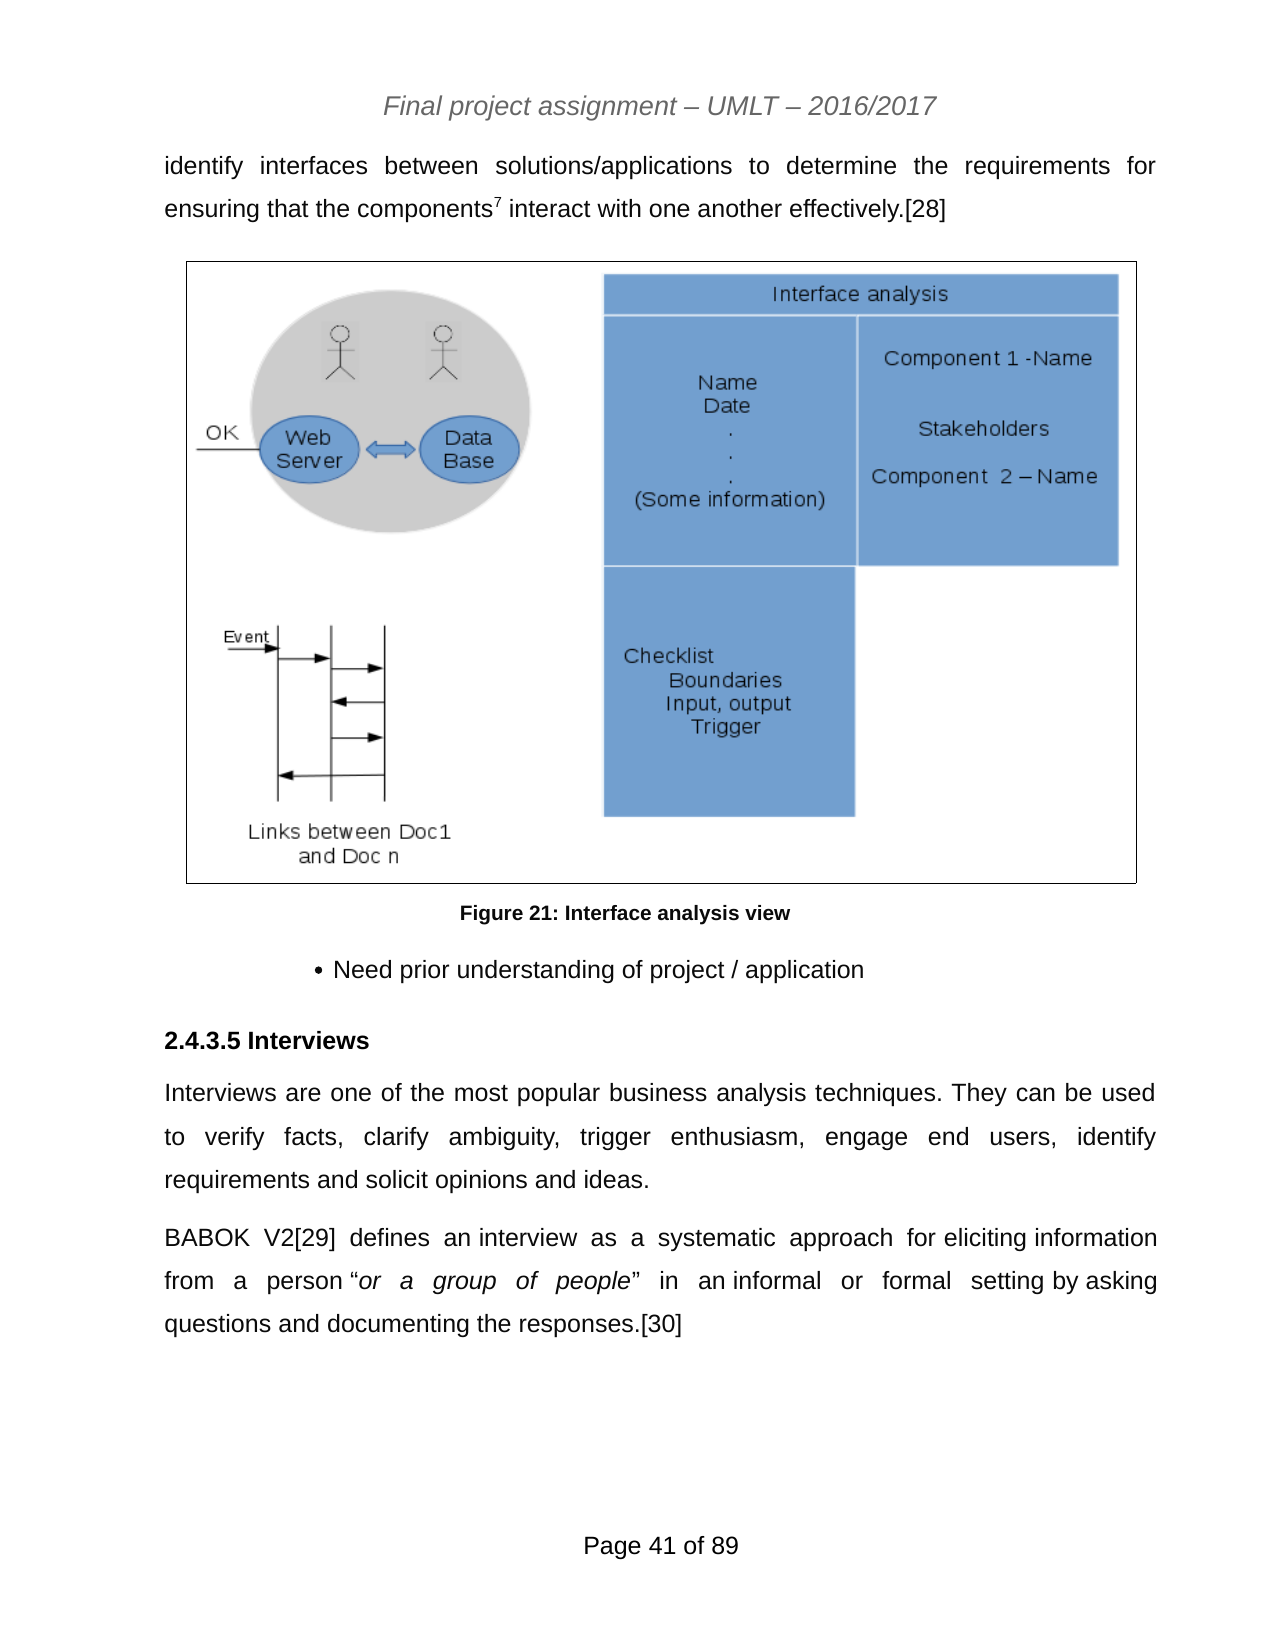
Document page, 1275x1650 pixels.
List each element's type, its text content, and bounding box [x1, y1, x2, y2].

subtitle 2.4.3.5 Interviews [164, 1026, 1158, 1054]
list Need prior understanding of project / application [314, 955, 1158, 984]
text BABOK V2[29] defines an interview as a systematic approach for eliciting information from a person “or a group of people” in an informal or formal setting by asking questions and documenting the responses.[30] [164, 1223, 1158, 1338]
list identify interfaces between solutions/applications to determine the requirements for ensuring that the components7 interact with one another effectively.[28] [164, 151, 1158, 223]
text Interviews are one of the most popular business analysis techniques. They can be used to verify facts, clarify ambiguity, trigger enthusiasm, engage end users, identify requirements and solicit opinions and ideas. [164, 1078, 1158, 1193]
picture [189, 264, 1133, 880]
text Figure 21: Interface analysis view [164, 261, 1158, 926]
